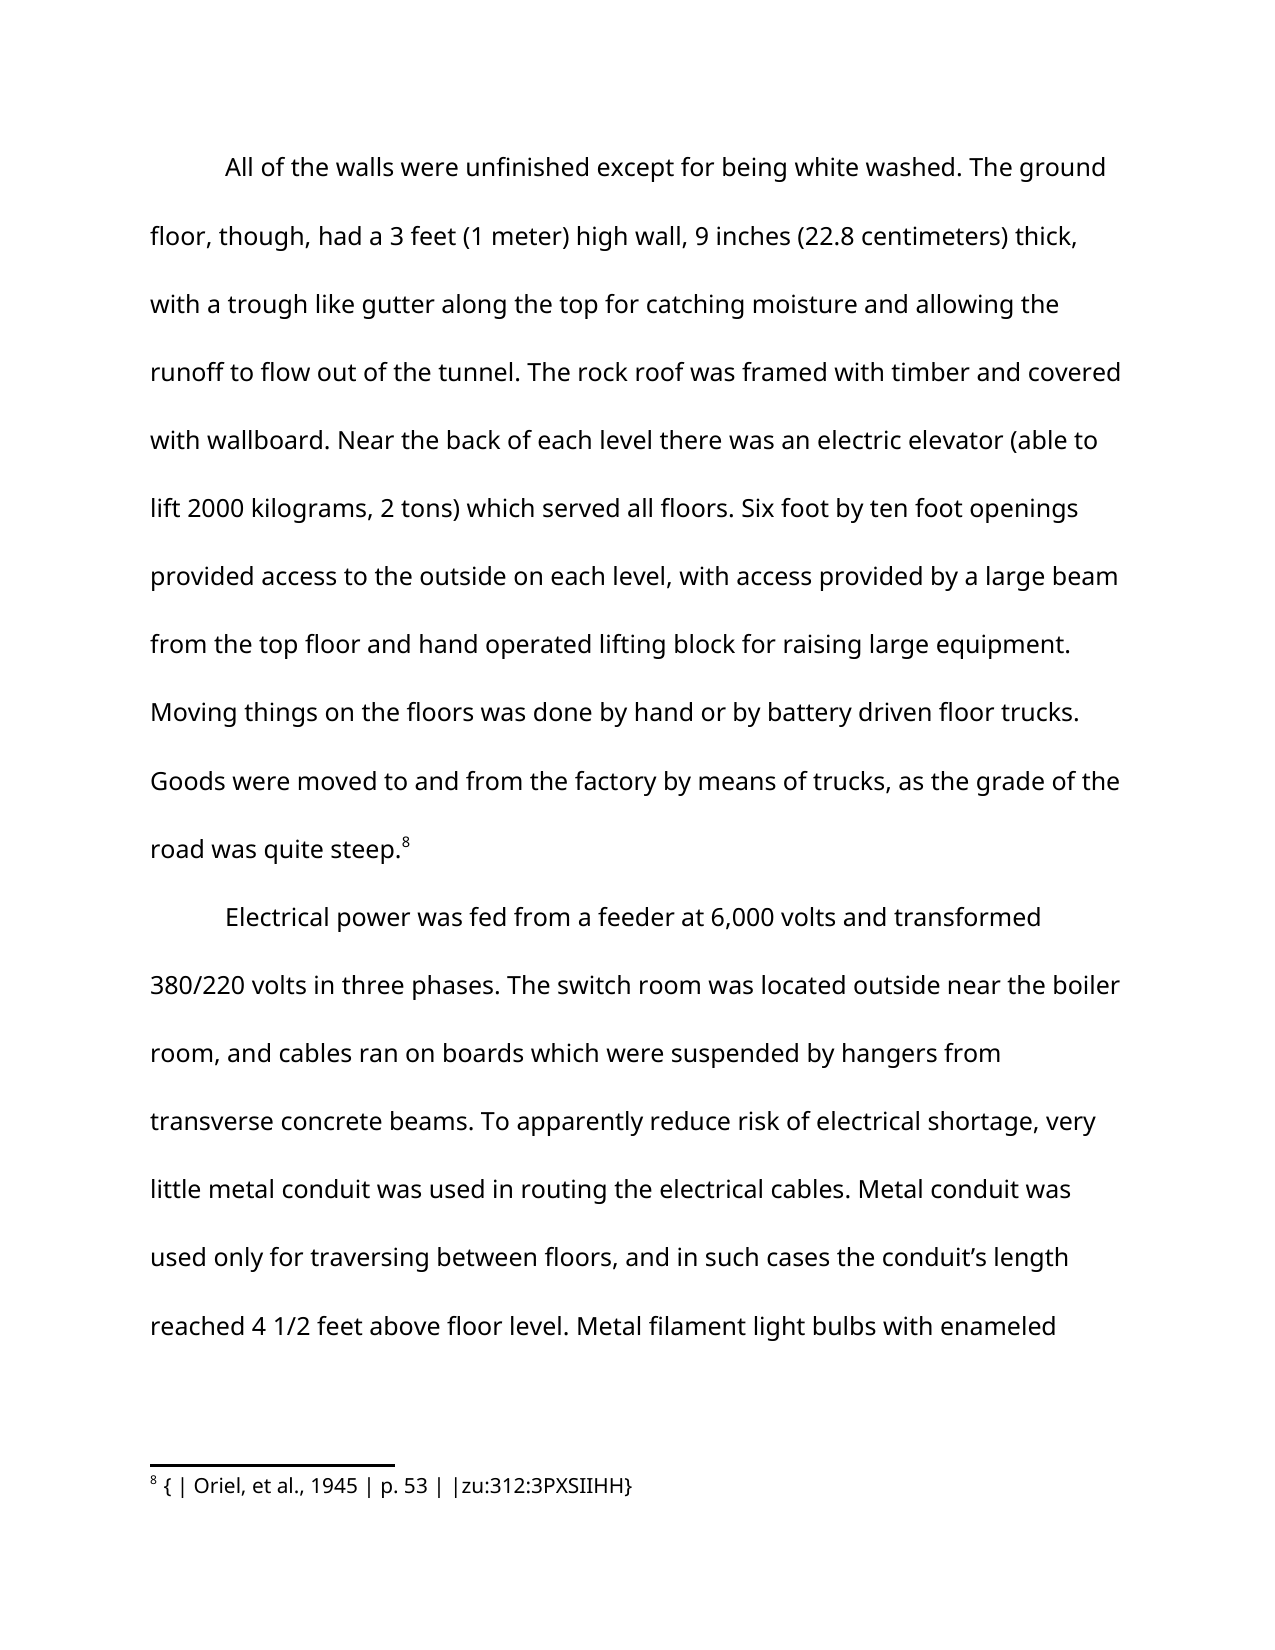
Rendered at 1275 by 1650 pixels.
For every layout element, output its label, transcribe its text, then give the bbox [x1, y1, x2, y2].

text All of the walls were unfinished except for being white washed. The ground floor, though, had a 3 feet (1 meter) high wall, 9 inches (22.8 centimeters) thick, with a trough like gutter along the top for catching moisture and allowing the runoff to flow out of the tunnel. The rock roof was framed with timber and covered with wallboard. Near the back of each level there was an electric elevator (able to lift 2000 kilograms, 2 tons) which served all floors. Six foot by ten foot openings provided access to the outside on each level, with access provided by a large beam from the top floor and hand operated lifting block for raising large equipment. Moving things on the floors was done by hand or by battery driven floor trucks. Goods were moved to and from the factory by means of trucks, as the grade of the road was quite steep. [150, 150, 1125, 865]
text { | Oriel, et al., 1945 | p. 53 | |zu:312:3PXSIIHH} [150, 1472, 1125, 1500]
text Electrical power was fed from a feeder at 6,000 volts and transformed 380/220 volts in three phases. The switch room was located outside near the boiler room, and cables ran on boards which were suspended by hangers from transverse concrete beams. To apparently reduce risk of electrical shortage, very little metal conduit was used in routing the electrical cables. Metal conduit was used only for traversing between floors, and in such cases the conduit’s length reached 4 1/2 feet above floor level. Metal filament light bulbs with enameled [150, 899, 1125, 1342]
